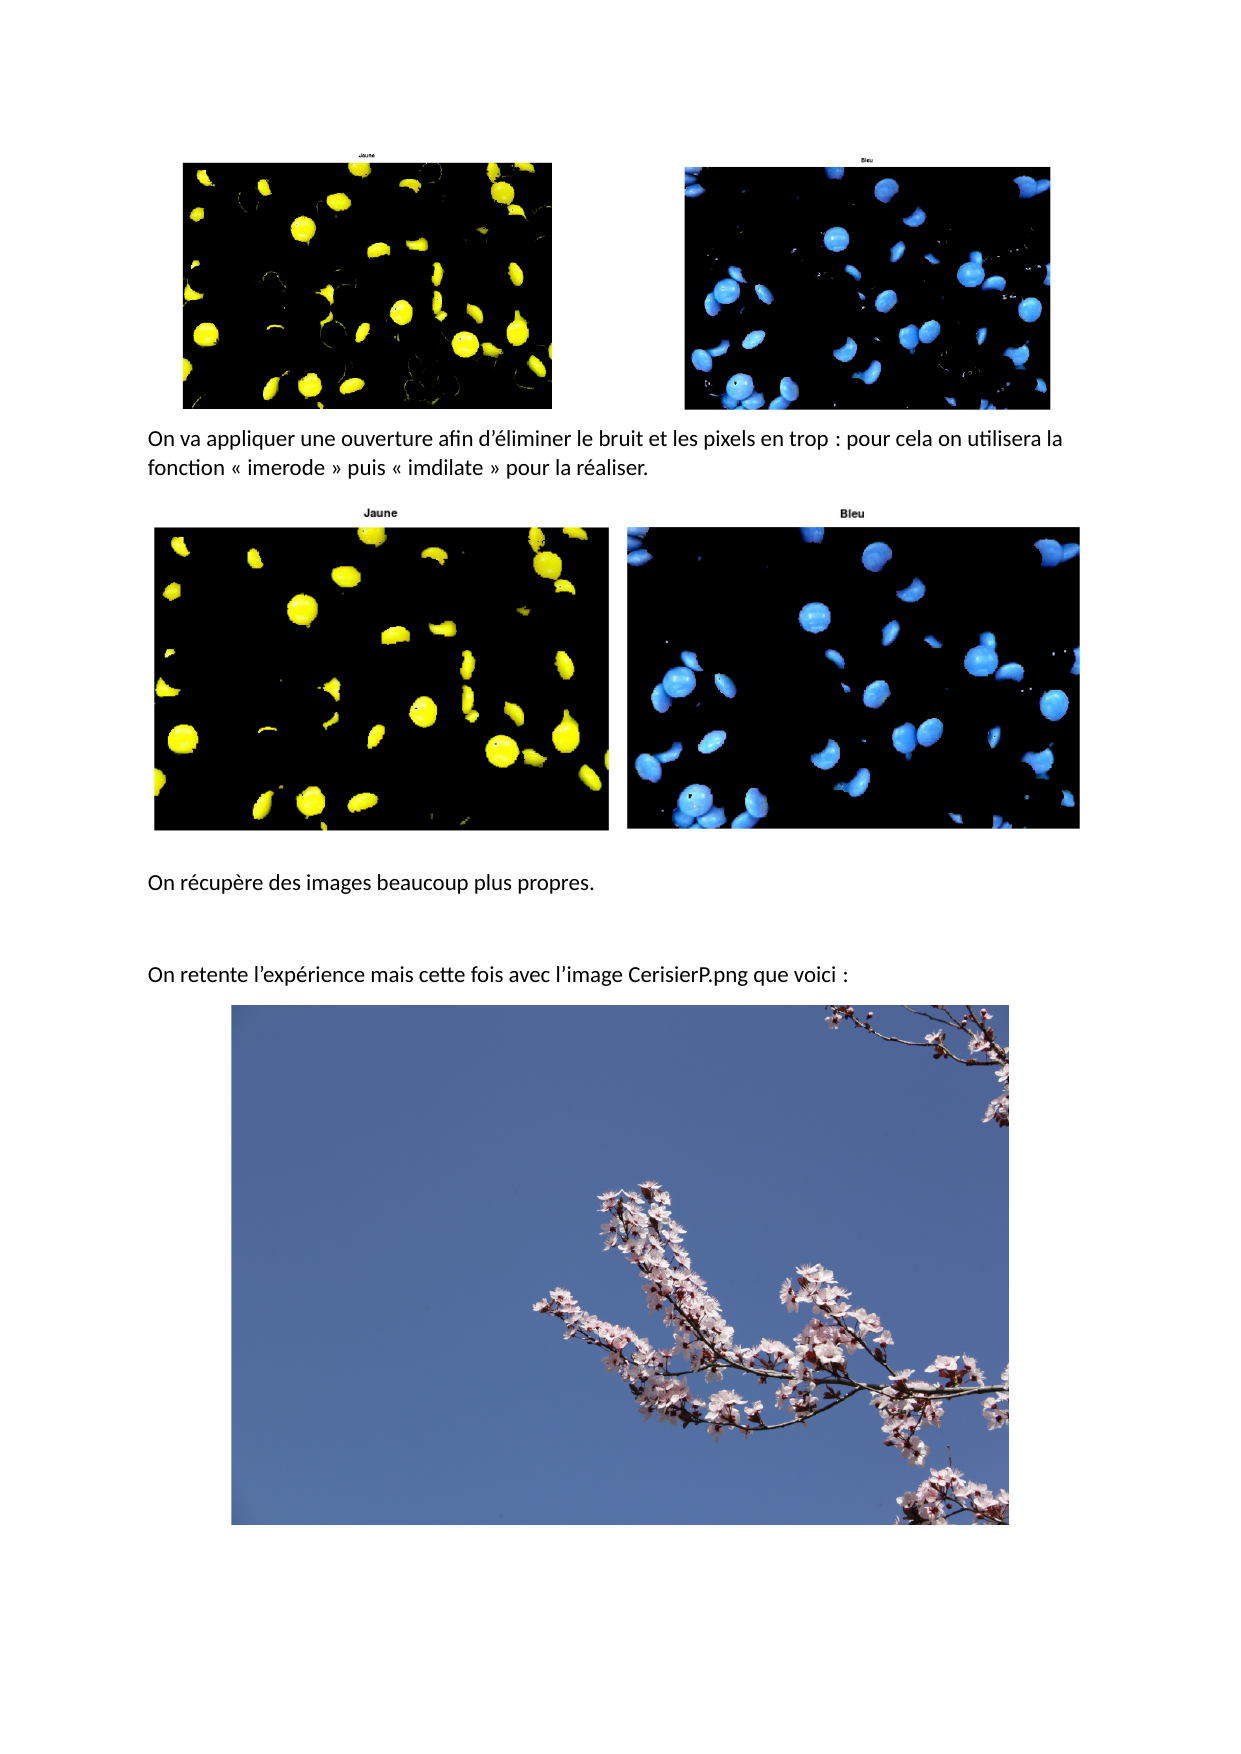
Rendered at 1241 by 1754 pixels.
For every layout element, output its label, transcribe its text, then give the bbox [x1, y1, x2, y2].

text On récupère des images beaucoup plus propres. [148, 868, 1093, 896]
text On retente l’expérience mais cette fois avec l’image CerisierP.png que voici : [148, 960, 1093, 988]
text On va appliquer une ouverture afin d’éliminer le bruit et les pixels en trop : pour cela on utilisera la fonction « imerode » puis « imdilate » pour la réaliser. [148, 424, 1093, 481]
